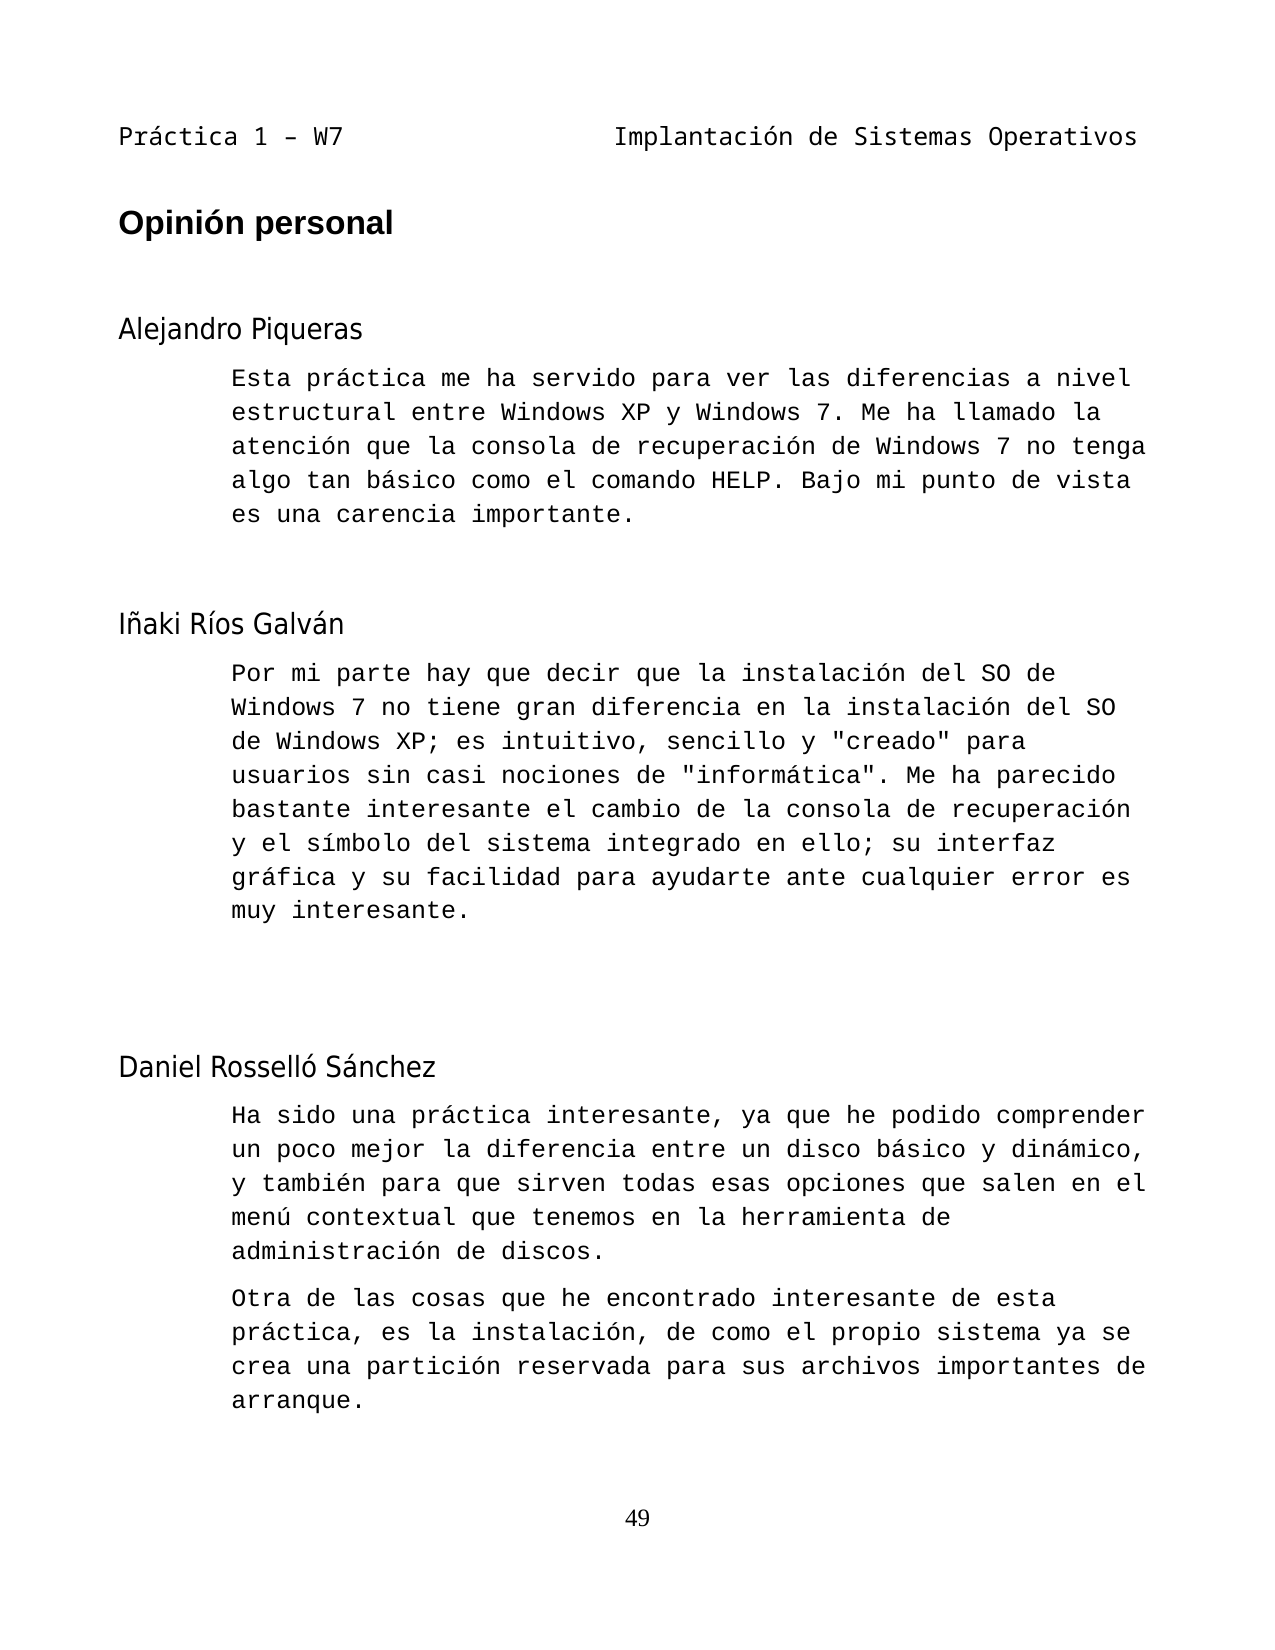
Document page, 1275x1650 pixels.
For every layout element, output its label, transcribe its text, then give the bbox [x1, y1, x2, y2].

text Daniel Rosselló Sánchez [118, 1050, 1157, 1084]
text Iñaki Ríos Galván [118, 607, 1157, 641]
text Por mi parte hay que decir que la instalación del SO de Windows 7 no tiene gran diferencia en la instalación del SO de Windows XP; es intuitivo, sencillo y "creado" para usuarios sin casi nociones de "informática". Me ha parecido bastante interesante el cambio de la consola de recuperación y el símbolo del sistema integrado en ello; su interfaz gráfica y su facilidad para ayudarte ante cualquier error es muy interesante. [231, 660, 1157, 926]
text Otra de las cosas que he encontrado interesante de esta práctica, es la instalación, de como el propio sistema ya se crea una partición reservada para sus archivos importantes de arranque. [231, 1285, 1157, 1416]
text Opinión personal [118, 202, 1157, 241]
text Esta práctica me ha servido para ver las diferencias a nivel estructural entre Windows XP y Windows 7. Me ha llamado la atención que la consola de recuperación de Windows 7 no tenga algo tan básico como el comando HELP. Bajo mi punto de vista es una carencia importante. [231, 366, 1157, 530]
text Ha sido una práctica interesante, ya que he podido comprender un poco mejor la diferencia entre un disco básico y dinámico, y también para que sirven todas esas opciones que salen en el menú contextual que tenemos en la herramienta de administración de discos. [231, 1103, 1157, 1267]
text Alejandro Piqueras [118, 313, 1157, 347]
